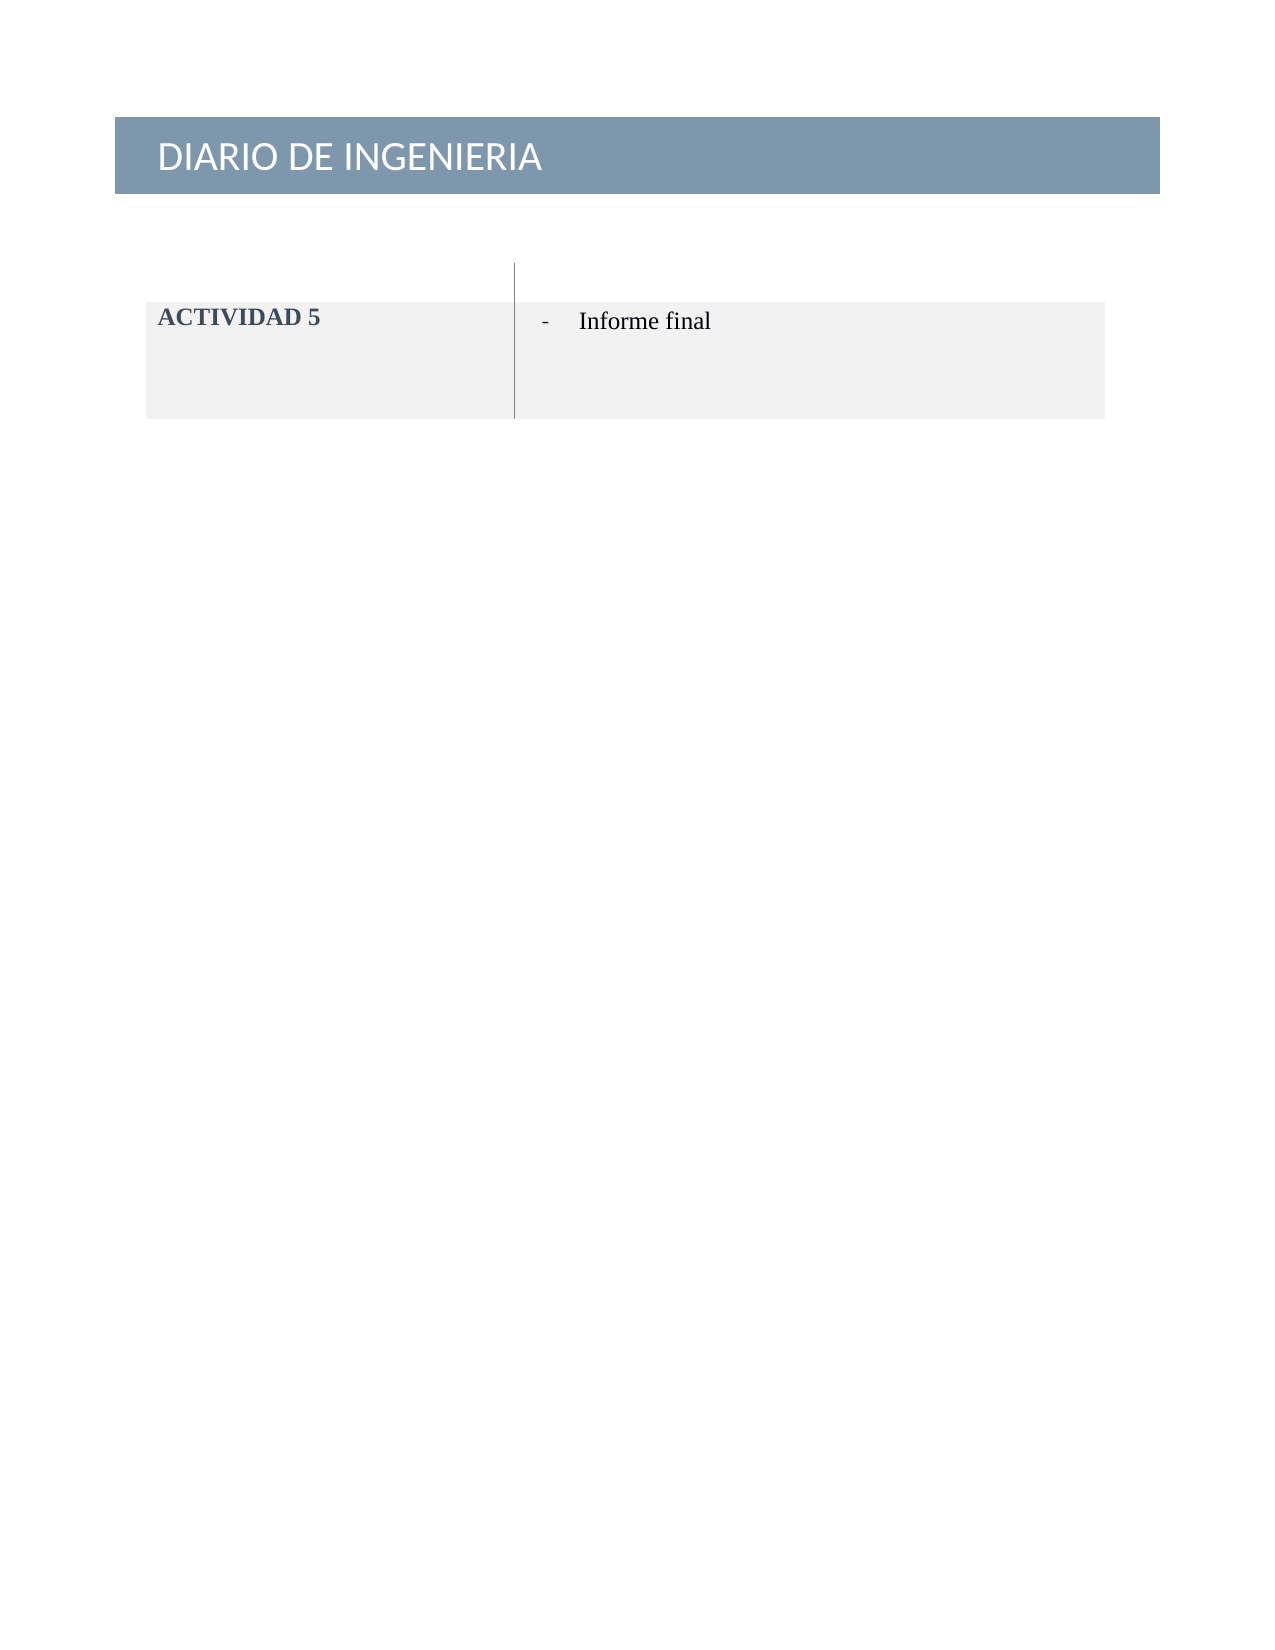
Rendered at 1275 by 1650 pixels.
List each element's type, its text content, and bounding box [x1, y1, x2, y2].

table_cell actividad 5 [146, 302, 514, 419]
table_cell [146, 263, 514, 302]
table_cell Informe final [515, 302, 1105, 419]
table_cell [515, 263, 1105, 302]
